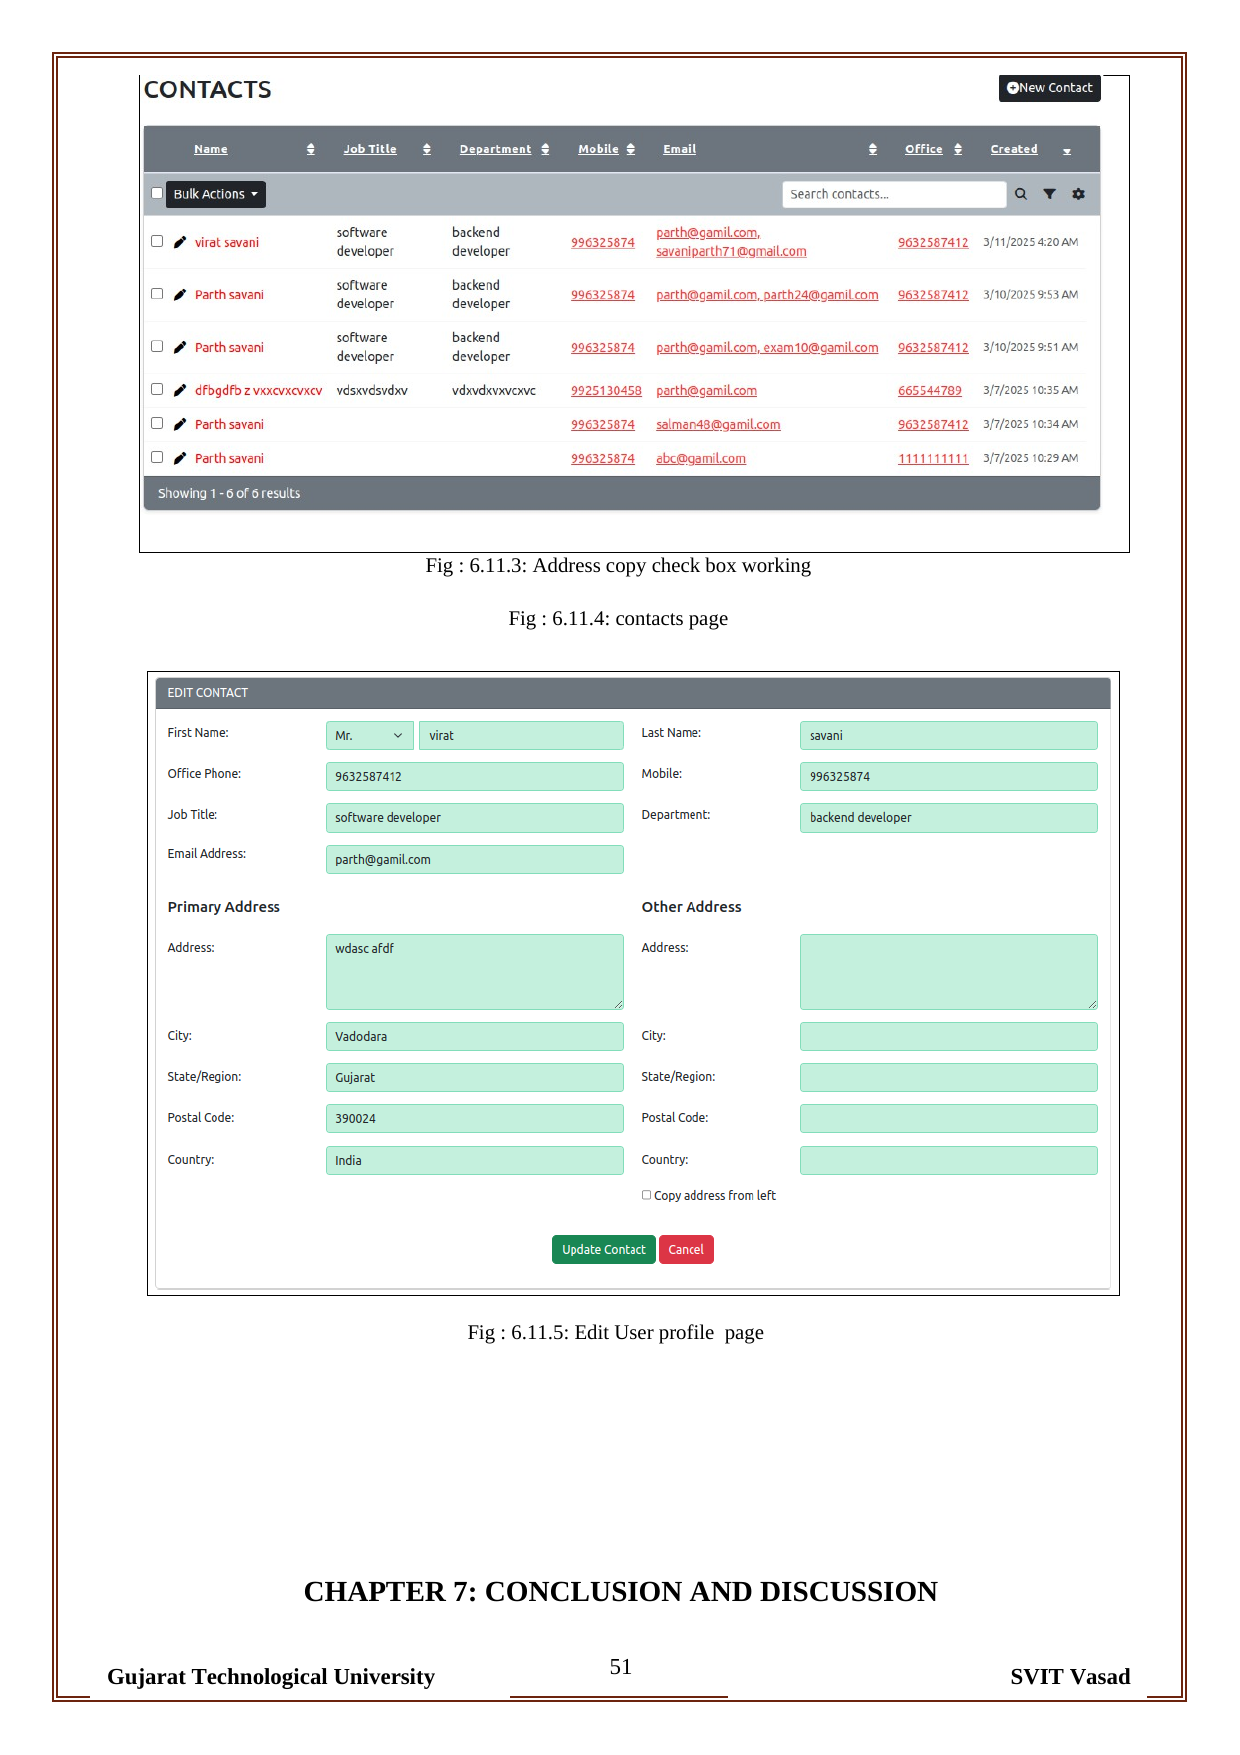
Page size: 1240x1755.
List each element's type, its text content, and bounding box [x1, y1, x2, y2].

text Fig : 6.11.3: Address copy check box working [139, 553, 1102, 577]
text [140, 515, 1102, 552]
text Fig : 6.11.4: contacts page [139, 606, 1102, 630]
picture [155, 677, 1111, 1290]
text CHAPTER 7: CONCLUSION AND DISCUSSION [139, 1574, 1102, 1607]
text Fig : 6.11.5: Edit User profile page [139, 1320, 1102, 1344]
picture [140, 75, 1104, 515]
